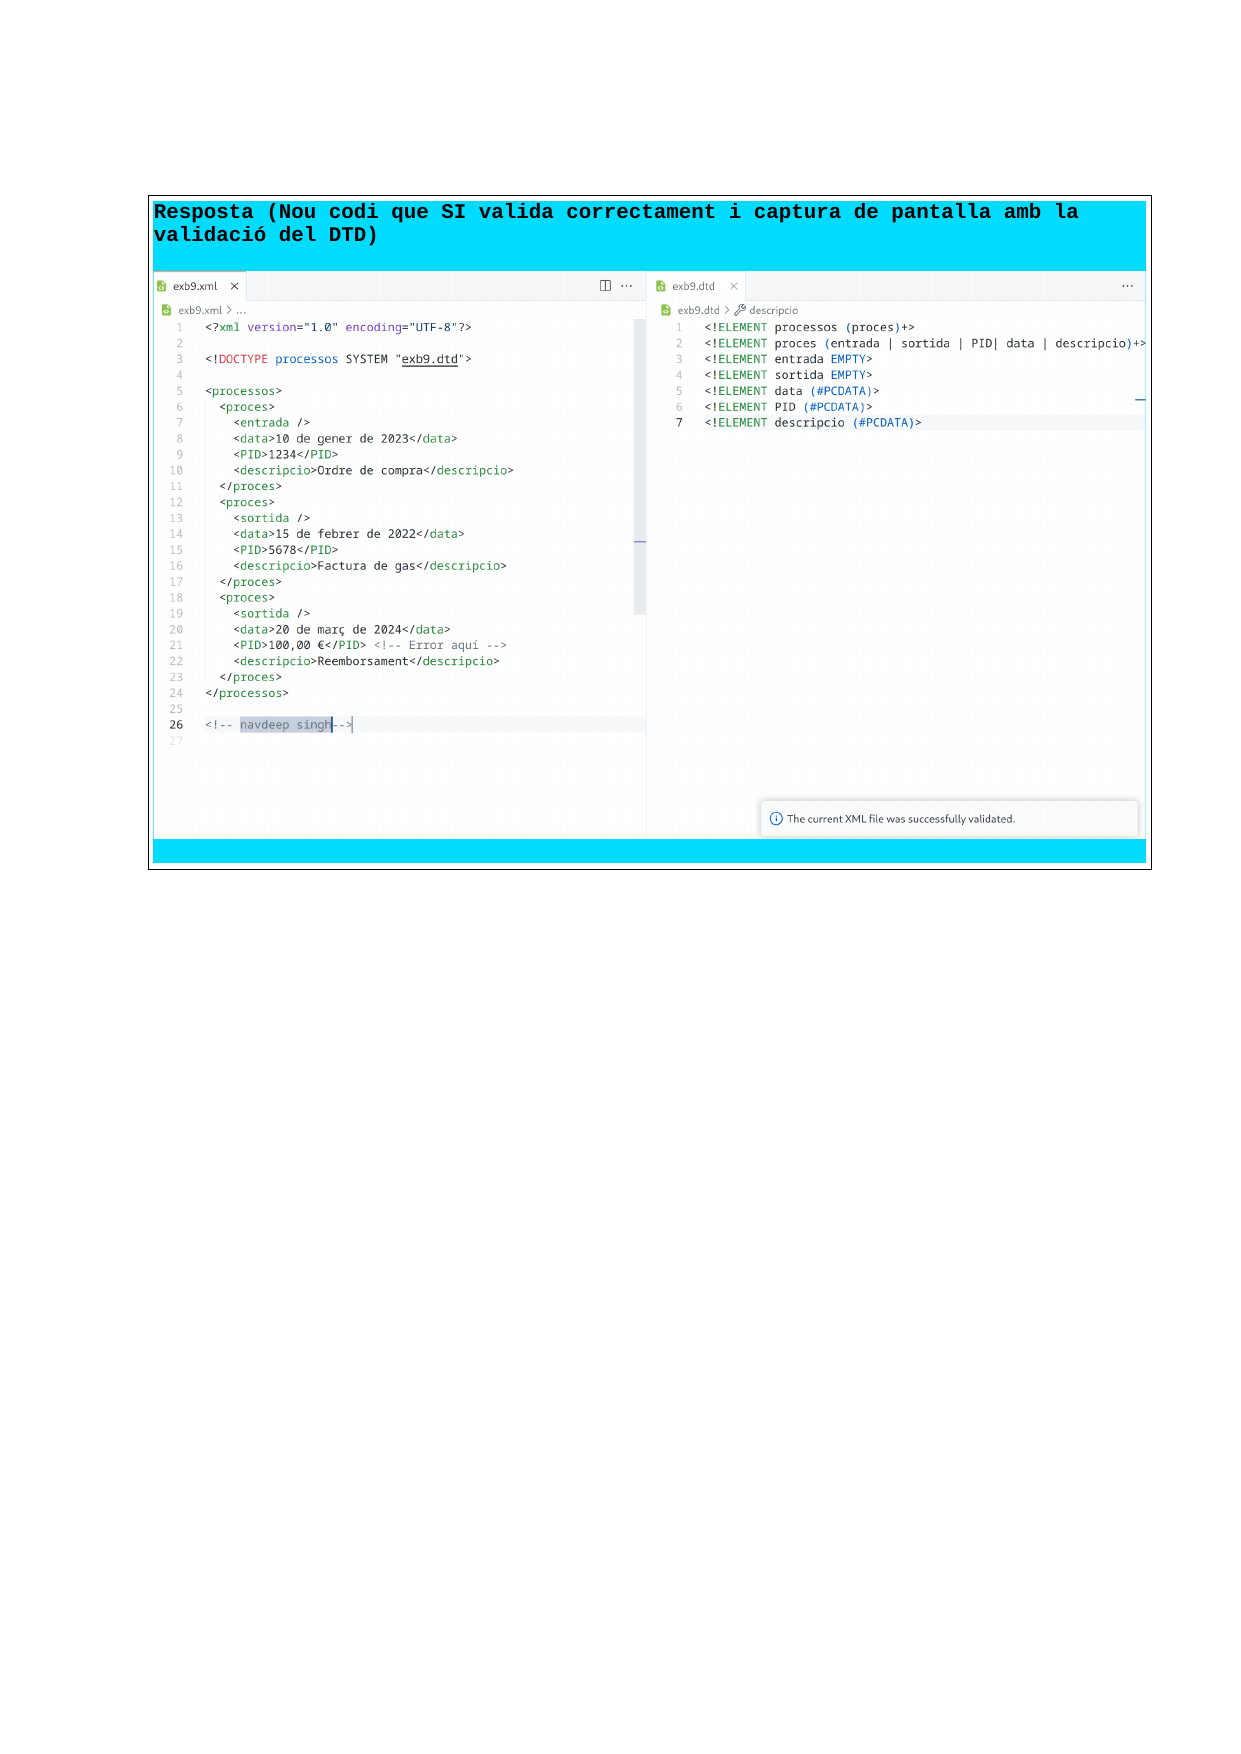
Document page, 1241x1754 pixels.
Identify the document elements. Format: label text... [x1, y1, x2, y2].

picture [153, 271, 1146, 839]
table_header Resposta (Nou codi que SI valida correctament i captura de pantalla amb la validació del DTD) [149, 196, 1151, 868]
